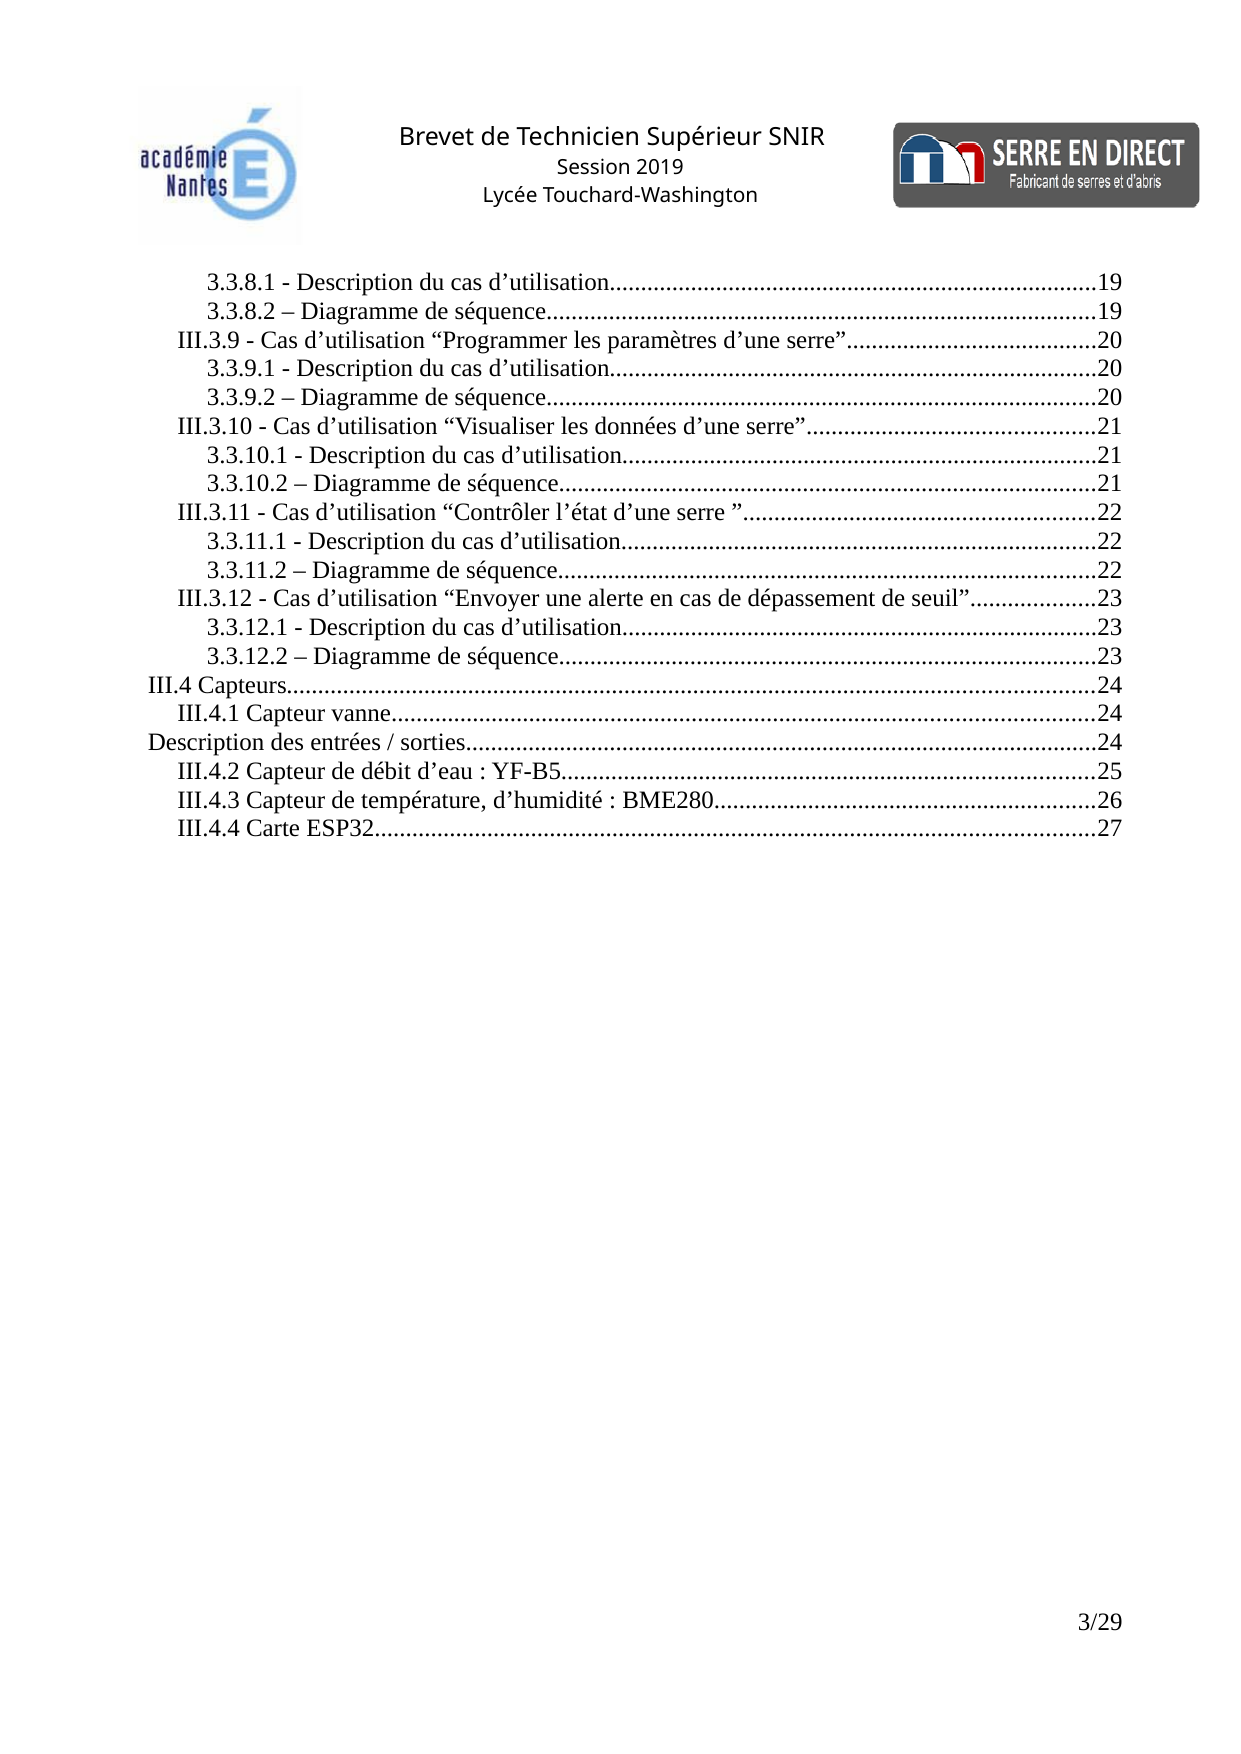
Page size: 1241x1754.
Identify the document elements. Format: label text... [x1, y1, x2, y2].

text 3.3.11.1 - Description du cas d’utilisation 22 [207, 526, 1122, 555]
text III.4.4 Carte ESP32 27 [177, 813, 1122, 842]
picture [113, 86, 322, 248]
text 3.3.9.2 – Diagramme de séquence 20 [207, 382, 1122, 411]
text 3.3.11.2 – Diagramme de séquence 22 [207, 555, 1122, 583]
text 3.3.12.1 - Description du cas d’utilisation 23 [207, 612, 1122, 641]
text III.4 Capteurs 24 [148, 670, 1122, 698]
text 3.3.10.1 - Description du cas d’utilisation 21 [207, 440, 1122, 468]
text III.3.11 - Cas d’utilisation “Contrôler l’état d’une serre ” 22 [177, 497, 1122, 526]
picture [888, 120, 1203, 212]
text 3.3.10.2 – Diagramme de séquence 21 [207, 468, 1122, 497]
text 3.3.8.2 – Diagramme de séquence 19 [207, 296, 1122, 325]
text III.3.10 - Cas d’utilisation “Visualiser les données d’une serre” 21 [177, 411, 1122, 440]
text 3.3.8.1 - Description du cas d’utilisation 19 [207, 267, 1122, 296]
text 3.3.9.1 - Description du cas d’utilisation 20 [207, 353, 1122, 382]
text III.4.3 Capteur de température, d’humidité : BME280 26 [177, 785, 1122, 813]
text III.4.2 Capteur de débit d’eau : YF-B5 25 [177, 756, 1122, 785]
text III.3.9 - Cas d’utilisation “Programmer les paramètres d’une serre” 20 [177, 325, 1122, 353]
text III.3.12 - Cas d’utilisation “Envoyer une alerte en cas de dépassement de seuil” 23 [177, 583, 1122, 612]
text 3.3.12.2 – Diagramme de séquence 23 [207, 641, 1122, 670]
text Description des entrées / sorties 24 [148, 727, 1122, 756]
text III.4.1 Capteur vanne 24 [177, 698, 1122, 727]
